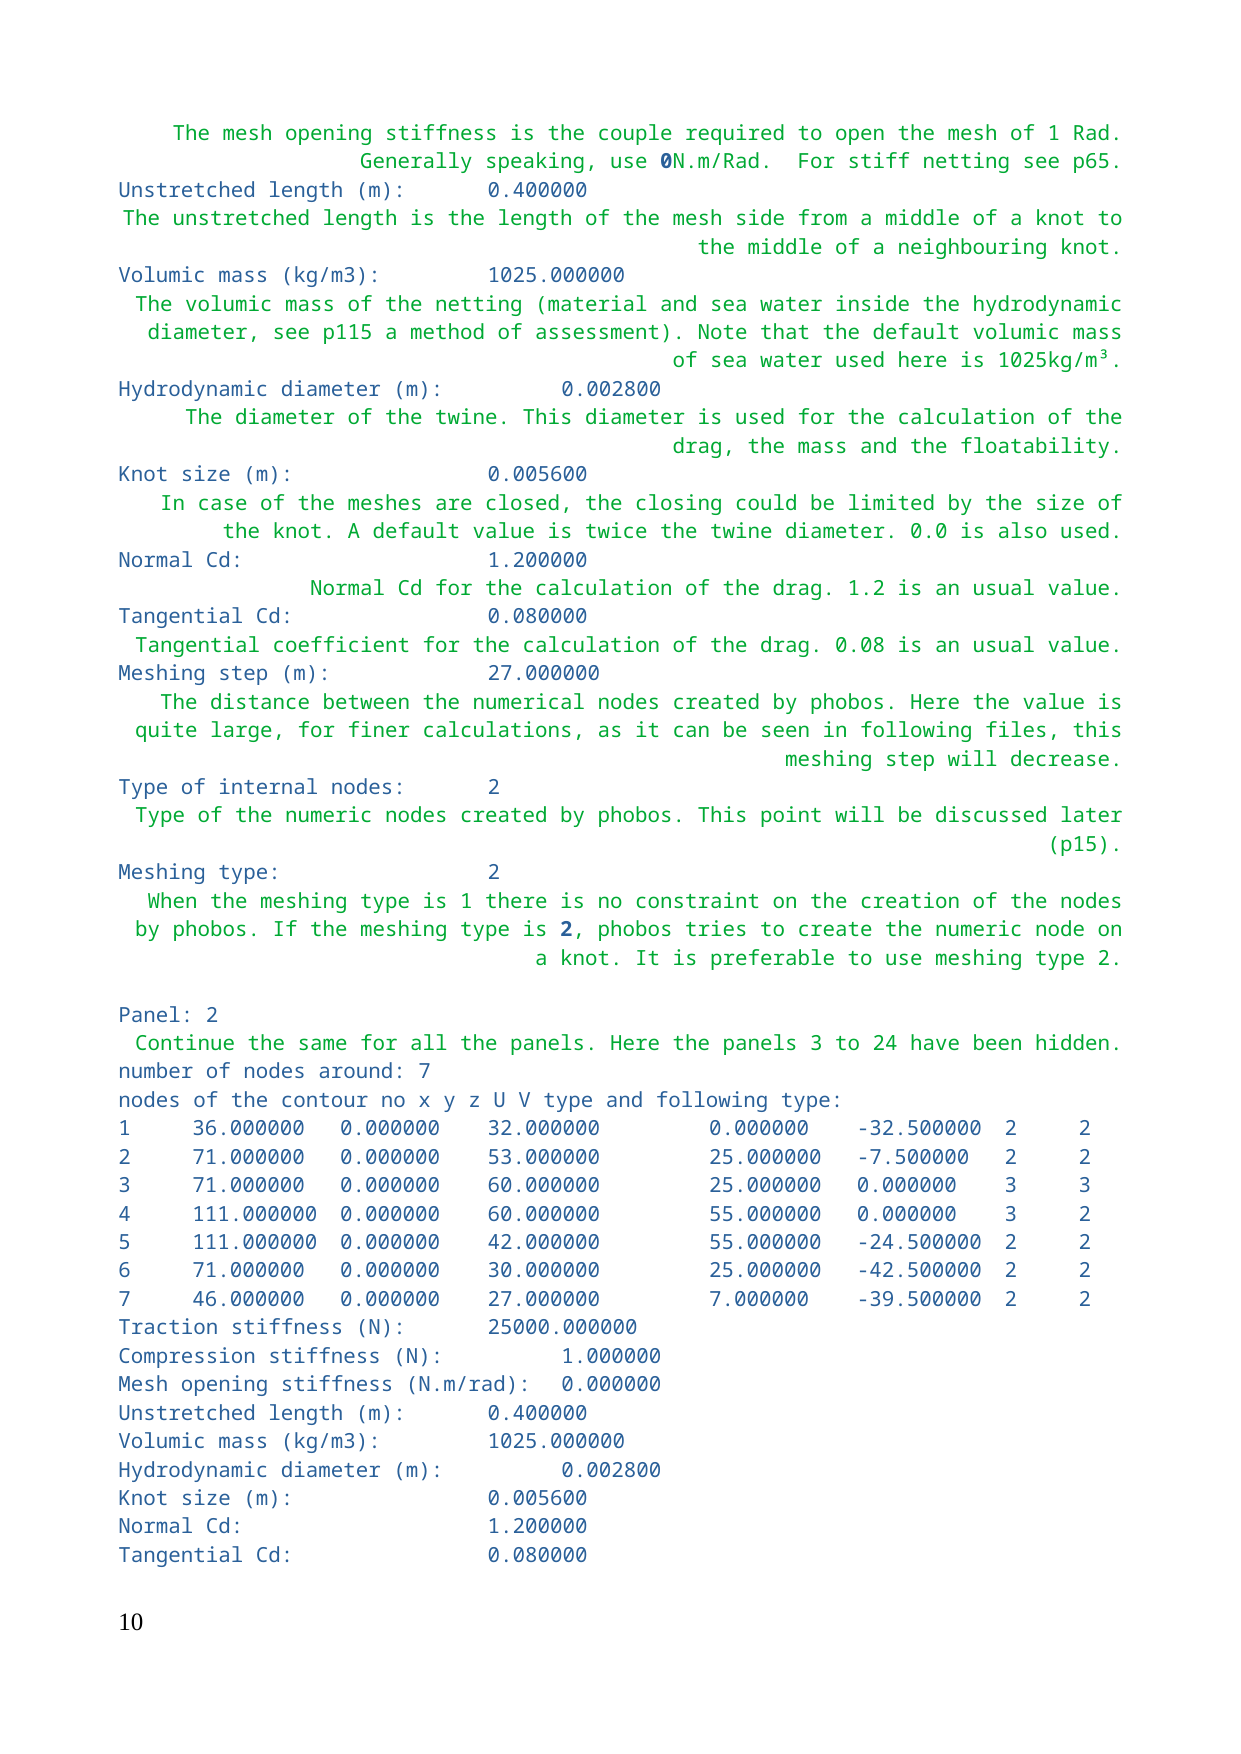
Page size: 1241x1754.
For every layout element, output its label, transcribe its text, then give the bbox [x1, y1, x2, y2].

text Hydrodynamic diameter (m): 0.002800 [118, 1455, 1122, 1483]
text The volumic mass of the netting (material and sea water inside the hydrodynamic diameter, see p111 a method of assessment). Note that the default volumic mass of sea water used here is 1025kg/m³. [118, 289, 1122, 374]
text number of nodes around: 7 [118, 1057, 1122, 1085]
text Mesh opening stiffness (N.m/rad): 0.000000 [118, 1369, 1122, 1398]
text Meshing type: 2 [118, 857, 1122, 886]
text The unstretched length is the length of the mesh side from a middle of a knot to the middle of a neighbouring knot. [118, 203, 1122, 260]
text 6 71.000000 0.000000 30.000000 25.000000 -42.500000 2 2 [118, 1256, 1122, 1284]
text 7 46.000000 0.000000 27.000000 7.000000 -39.500000 2 2 [118, 1284, 1122, 1312]
text Panel: 2 [118, 1000, 1122, 1028]
text Meshing step (m): 27.000000 [118, 658, 1122, 687]
text Type of the numeric nodes created by phobos. This point will be discussed later (p15). [118, 801, 1122, 857]
text Normal Cd: 1.200000 [118, 545, 1122, 573]
text Normal Cd: 1.200000 [118, 1512, 1122, 1540]
text 2 71.000000 0.000000 53.000000 25.000000 -7.500000 2 2 [118, 1142, 1122, 1170]
text Knot size (m): 0.005600 [118, 1483, 1122, 1512]
text Type of internal nodes: 2 [118, 772, 1122, 801]
text Compression stiffness (N): 1.000000 [118, 1341, 1122, 1369]
text Unstretched length (m): 0.400000 [118, 1398, 1122, 1426]
text When the meshing type is 1 there is no constraint on the creation of the nodes by phobos. If the meshing type is 2, phobos tries to create the numeric node on a knot. It is preferable to use meshing type 2. [118, 886, 1122, 971]
text The mesh opening stiffness is the couple required to open the mesh of 1 Rad. Generally speaking, use 0N.m/Rad. For stiff netting see p63. [118, 118, 1122, 175]
text Knot size (m): 0.005600 [118, 459, 1122, 488]
text Traction stiffness (N): 25000.000000 [118, 1312, 1122, 1341]
text Tangential Cd: 0.080000 [118, 1540, 1122, 1568]
text The distance between the numerical nodes created by phobos. Here the value is quite large, for finer calculations, as it can be seen in following files, this meshing step will decrease. [118, 687, 1122, 772]
text 5 111.000000 0.000000 42.000000 55.000000 -24.500000 2 2 [118, 1227, 1122, 1256]
text Tangential Cd: 0.080000 [118, 602, 1122, 630]
text Unstretched length (m): 0.400000 [118, 175, 1122, 203]
text Continue the same for all the panels. Here the panels 3 to 24 have been hidden. [118, 1028, 1122, 1057]
text Tangential coefficient for the calculation of the drag. 0.08 is an usual value. [118, 630, 1122, 658]
text The diameter of the twine. This diameter is used for the calculation of the drag, the mass and the floatability. [118, 402, 1122, 459]
text 4 111.000000 0.000000 60.000000 55.000000 0.000000 3 2 [118, 1199, 1122, 1227]
text 1 36.000000 0.000000 32.000000 0.000000 -32.500000 2 2 [118, 1113, 1122, 1142]
text Volumic mass (kg/m3): 1025.000000 [118, 1426, 1122, 1455]
text In case of the meshes are closed, the closing could be limited by the size of the knot. A default value is twice the twine diameter. 0.0 is also used. [118, 488, 1122, 545]
text Volumic mass (kg/m3): 1025.000000 [118, 260, 1122, 289]
text Normal Cd for the calculation of the drag. 1.2 is an usual value. [118, 573, 1122, 602]
text nodes of the contour no x y z U V type and following type: [118, 1085, 1122, 1113]
text 3 71.000000 0.000000 60.000000 25.000000 0.000000 3 3 [118, 1170, 1122, 1199]
text Hydrodynamic diameter (m): 0.002800 [118, 374, 1122, 402]
